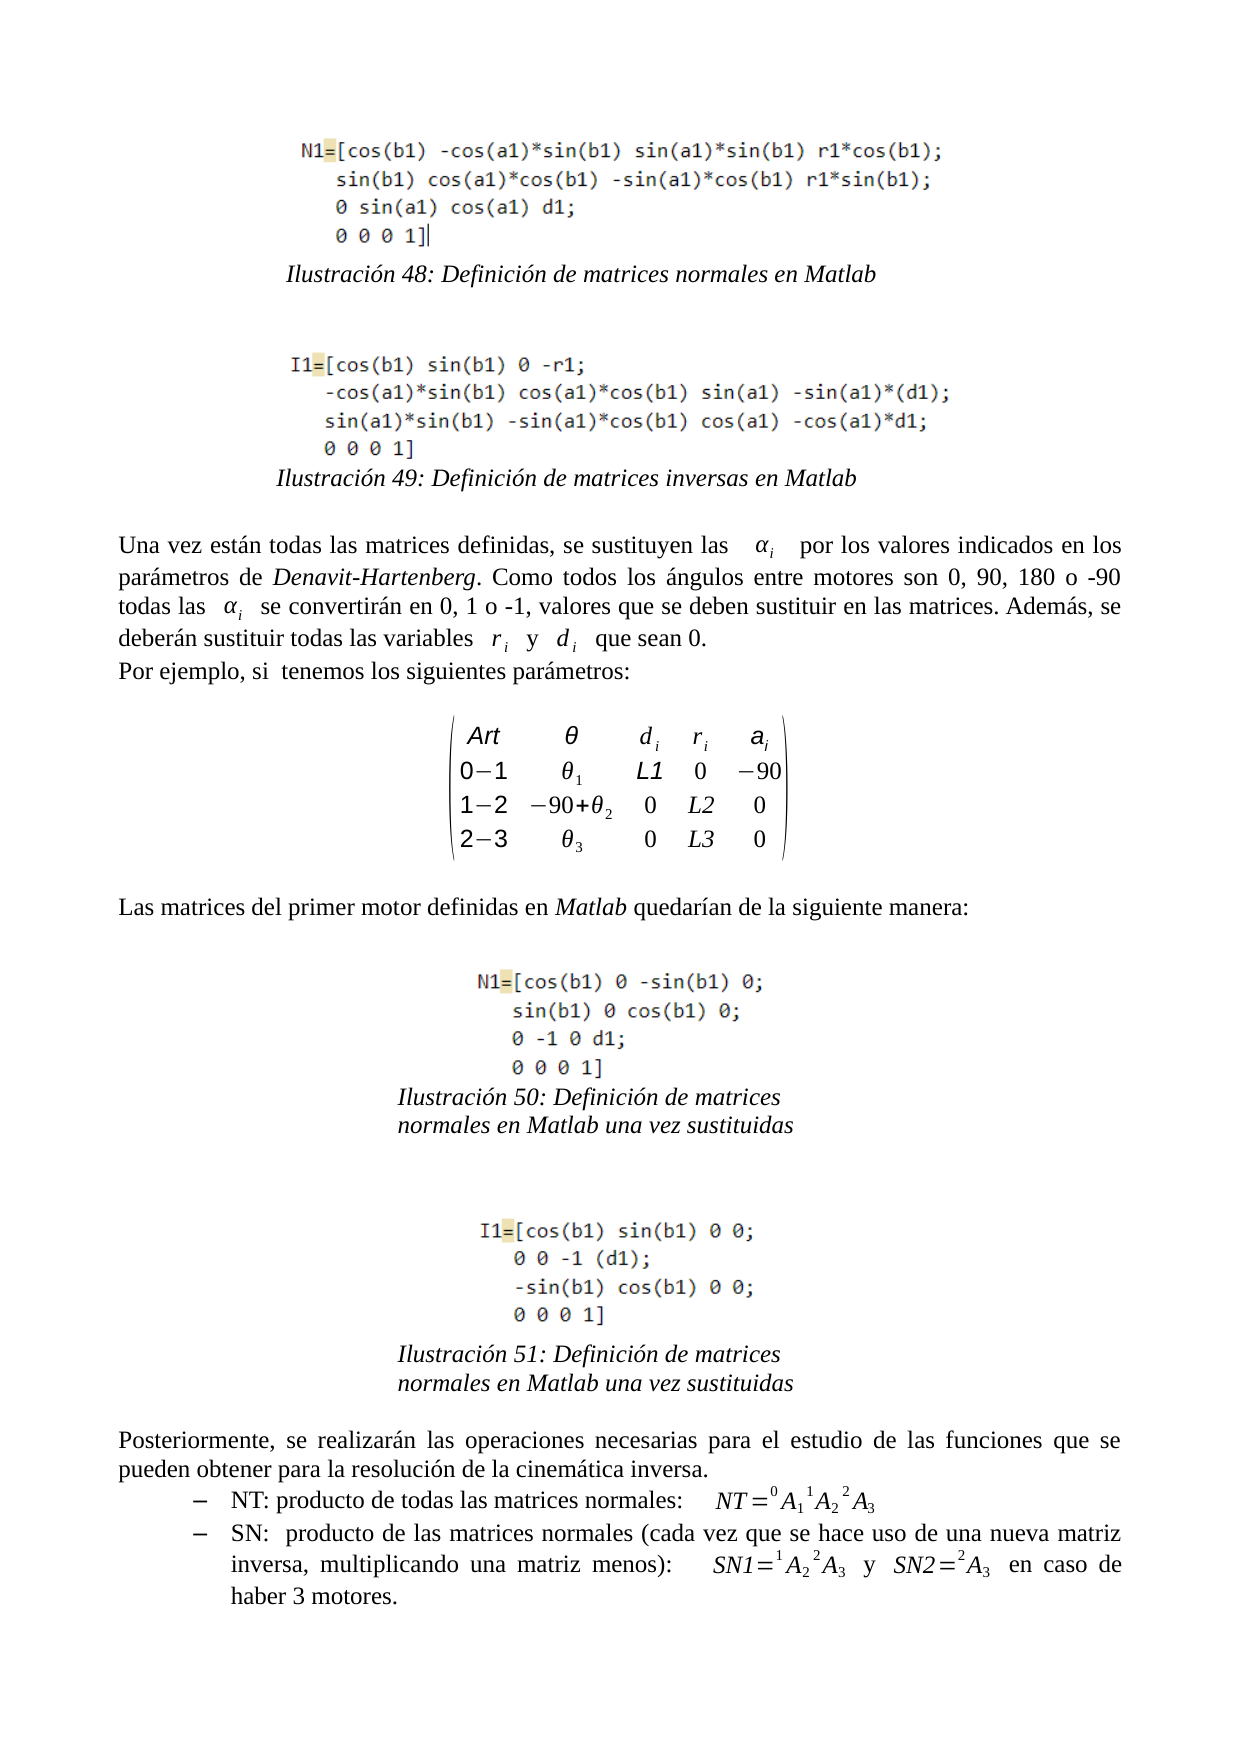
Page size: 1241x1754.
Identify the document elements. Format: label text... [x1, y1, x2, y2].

text Ilustración 48: Definición de matrices normales en Matlab [286, 149, 954, 288]
text Por ejemplo, si tenemos los siguientes parámetros: [118, 656, 1122, 685]
text Las matrices del primer motor definidas en Matlab quedarían de la siguiente manera: [118, 892, 1122, 921]
text Una vez están todas las matrices definidas, se sustituyen las por los valores indicados en los parámetros de Denavit-Hartenberg. Como todos los ángulos entre motores son 0, 90, 180 o -90 todas lasse convertirán en 0, 1 o -1, valores que se deben sustituir en las matrices. Además, se deberán sustituir todas las variablesyque sean 0. [118, 530, 1122, 656]
text Ilustración 50: Definición de matrices normales en Matlab una vez sustituidas [397, 981, 843, 1139]
list NT: producto de todas las matrices normales: [193, 1483, 1122, 1518]
text Ilustración 49: Definición de matrices inversas en Matlab [276, 362, 964, 492]
list SN: producto de las matrices normales (cada vez que se hace uso de una nueva matriz inversa, multiplicando una matriz menos): yen caso de haber 3 motores. [193, 1518, 1122, 1610]
text Ilustración 51: Definición de matrices normales en Matlab una vez sustituidas [397, 1228, 843, 1396]
picture [295, 136, 945, 259]
picture [473, 1215, 767, 1339]
picture [285, 349, 955, 464]
text Posteriormente, se realizarán las operaciones necesarias para el estudio de las funciones que se pueden obtener para la resolución de la cinemática inversa. [118, 1425, 1122, 1483]
picture [470, 968, 770, 1082]
